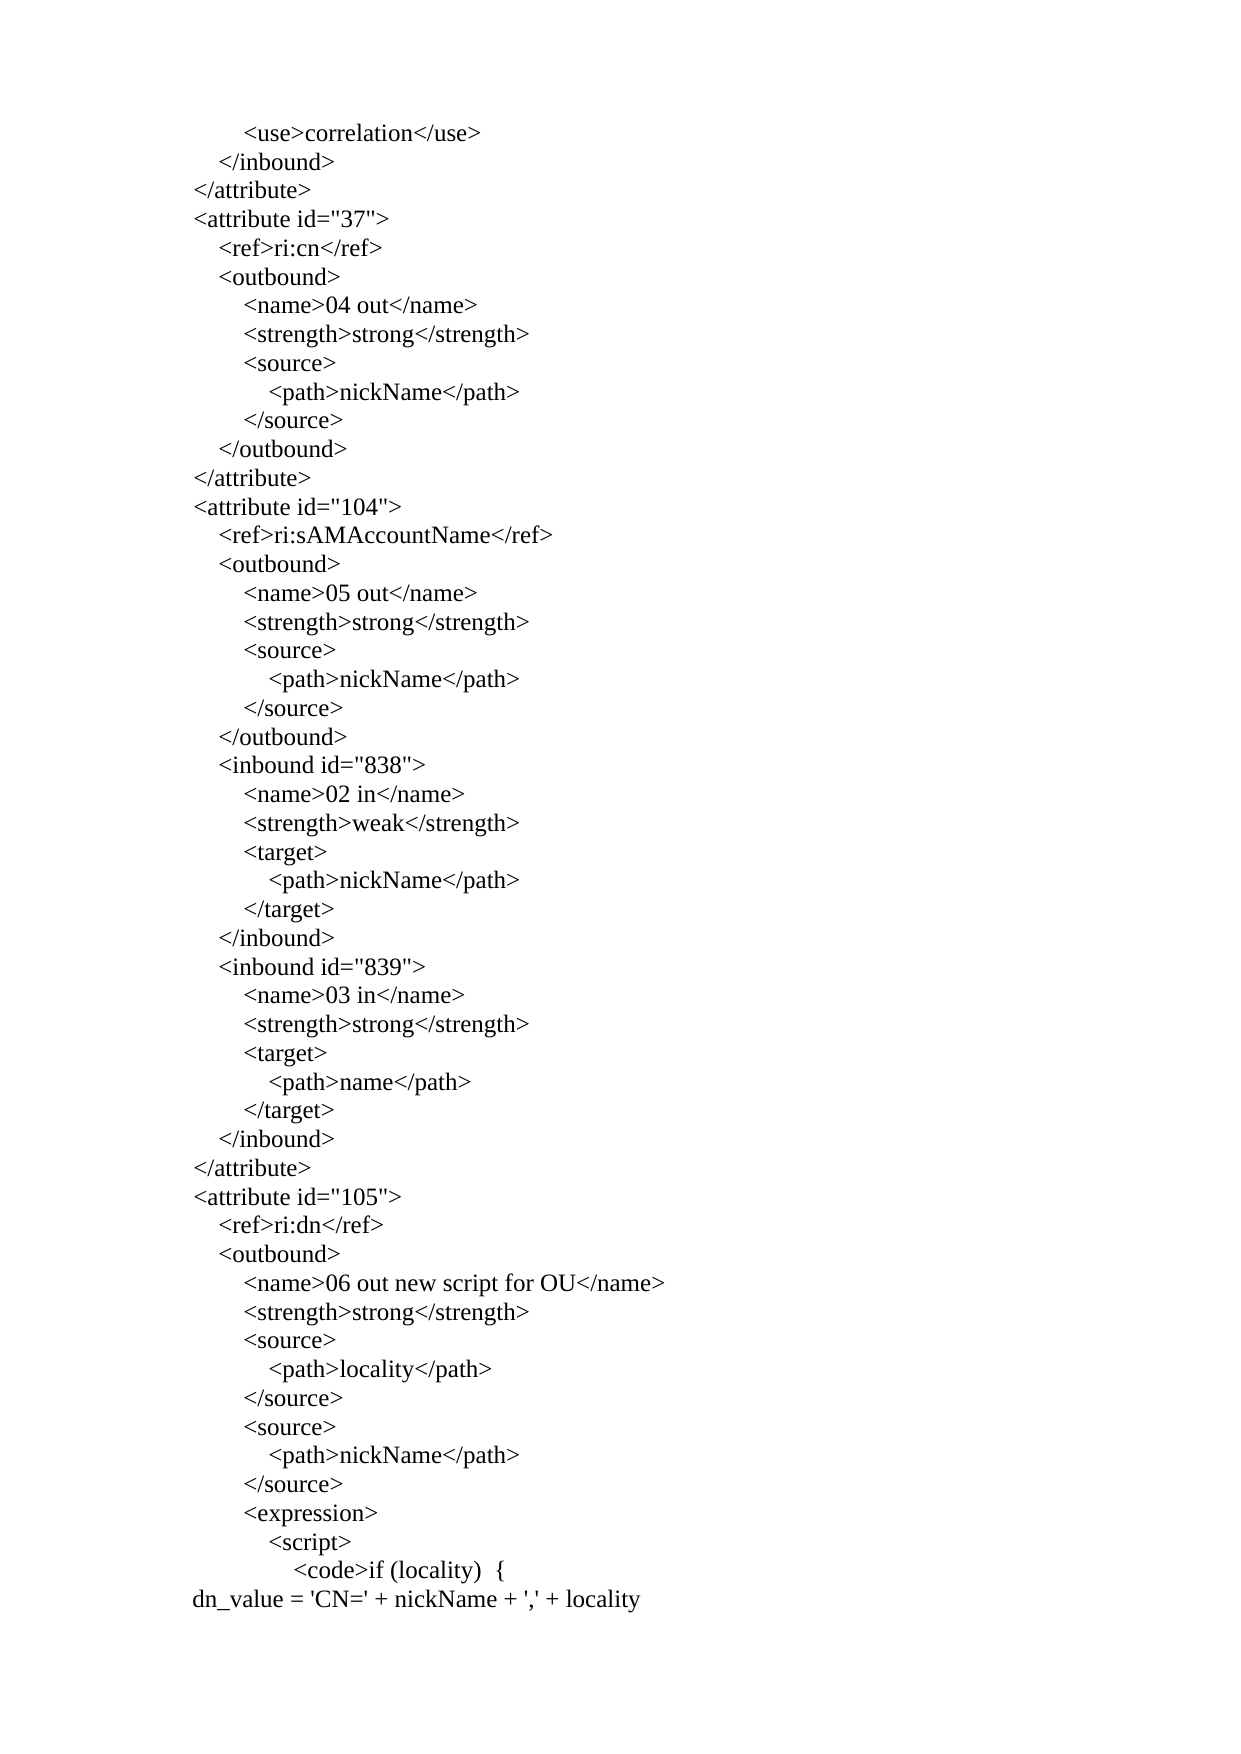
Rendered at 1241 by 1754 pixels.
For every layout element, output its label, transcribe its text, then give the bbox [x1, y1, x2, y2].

text <name>05 out</name> [118, 578, 1122, 607]
text <ref>ri:dn</ref> [118, 1211, 1122, 1239]
text <name>06 out new script for OU</name> [118, 1268, 1122, 1297]
text <source> [118, 348, 1122, 377]
text <inbound id="838"> [118, 751, 1122, 779]
text <outbound> [118, 1239, 1122, 1268]
text dn_value = 'CN=' + nickName + ',' + locality [118, 1584, 1122, 1613]
text <target> [118, 1038, 1122, 1067]
text <strength>strong</strength> [118, 1297, 1122, 1326]
text <source> [118, 636, 1122, 664]
text </attribute> [118, 176, 1122, 204]
text </source> [118, 406, 1122, 434]
text <path>nickName</path> [118, 664, 1122, 693]
text <strength>strong</strength> [118, 1009, 1122, 1038]
text <path>nickName</path> [118, 1441, 1122, 1469]
text <code>if (locality) { [118, 1556, 1122, 1584]
text </outbound> [118, 434, 1122, 463]
text <path>name</path> [118, 1067, 1122, 1096]
text </target> [118, 1096, 1122, 1124]
text <strength>weak</strength> [118, 808, 1122, 837]
text </inbound> [118, 147, 1122, 176]
text <name>04 out</name> [118, 291, 1122, 319]
text </source> [118, 693, 1122, 722]
text <path>nickName</path> [118, 377, 1122, 406]
text </source> [118, 1383, 1122, 1412]
text <attribute id="37"> [118, 204, 1122, 233]
text <inbound id="839"> [118, 952, 1122, 981]
text </target> [118, 894, 1122, 923]
text <script> [118, 1527, 1122, 1556]
text <source> [118, 1412, 1122, 1441]
text <ref>ri:sAMAccountName</ref> [118, 521, 1122, 549]
text <attribute id="105"> [118, 1182, 1122, 1211]
text <target> [118, 837, 1122, 866]
text </inbound> [118, 1124, 1122, 1153]
text <name>02 in</name> [118, 779, 1122, 808]
text <attribute id="104"> [118, 492, 1122, 521]
text <outbound> [118, 262, 1122, 291]
text <ref>ri:cn</ref> [118, 233, 1122, 262]
text </outbound> [118, 722, 1122, 751]
text <path>nickName</path> [118, 866, 1122, 894]
text <expression> [118, 1498, 1122, 1527]
text <use>correlation</use> [118, 118, 1122, 147]
text </source> [118, 1469, 1122, 1498]
text <name>03 in</name> [118, 981, 1122, 1009]
text <strength>strong</strength> [118, 319, 1122, 348]
text </inbound> [118, 923, 1122, 952]
text <strength>strong</strength> [118, 607, 1122, 636]
text <source> [118, 1326, 1122, 1354]
text </attribute> [118, 1153, 1122, 1182]
text <path>locality</path> [118, 1354, 1122, 1383]
text <outbound> [118, 549, 1122, 578]
text </attribute> [118, 463, 1122, 492]
